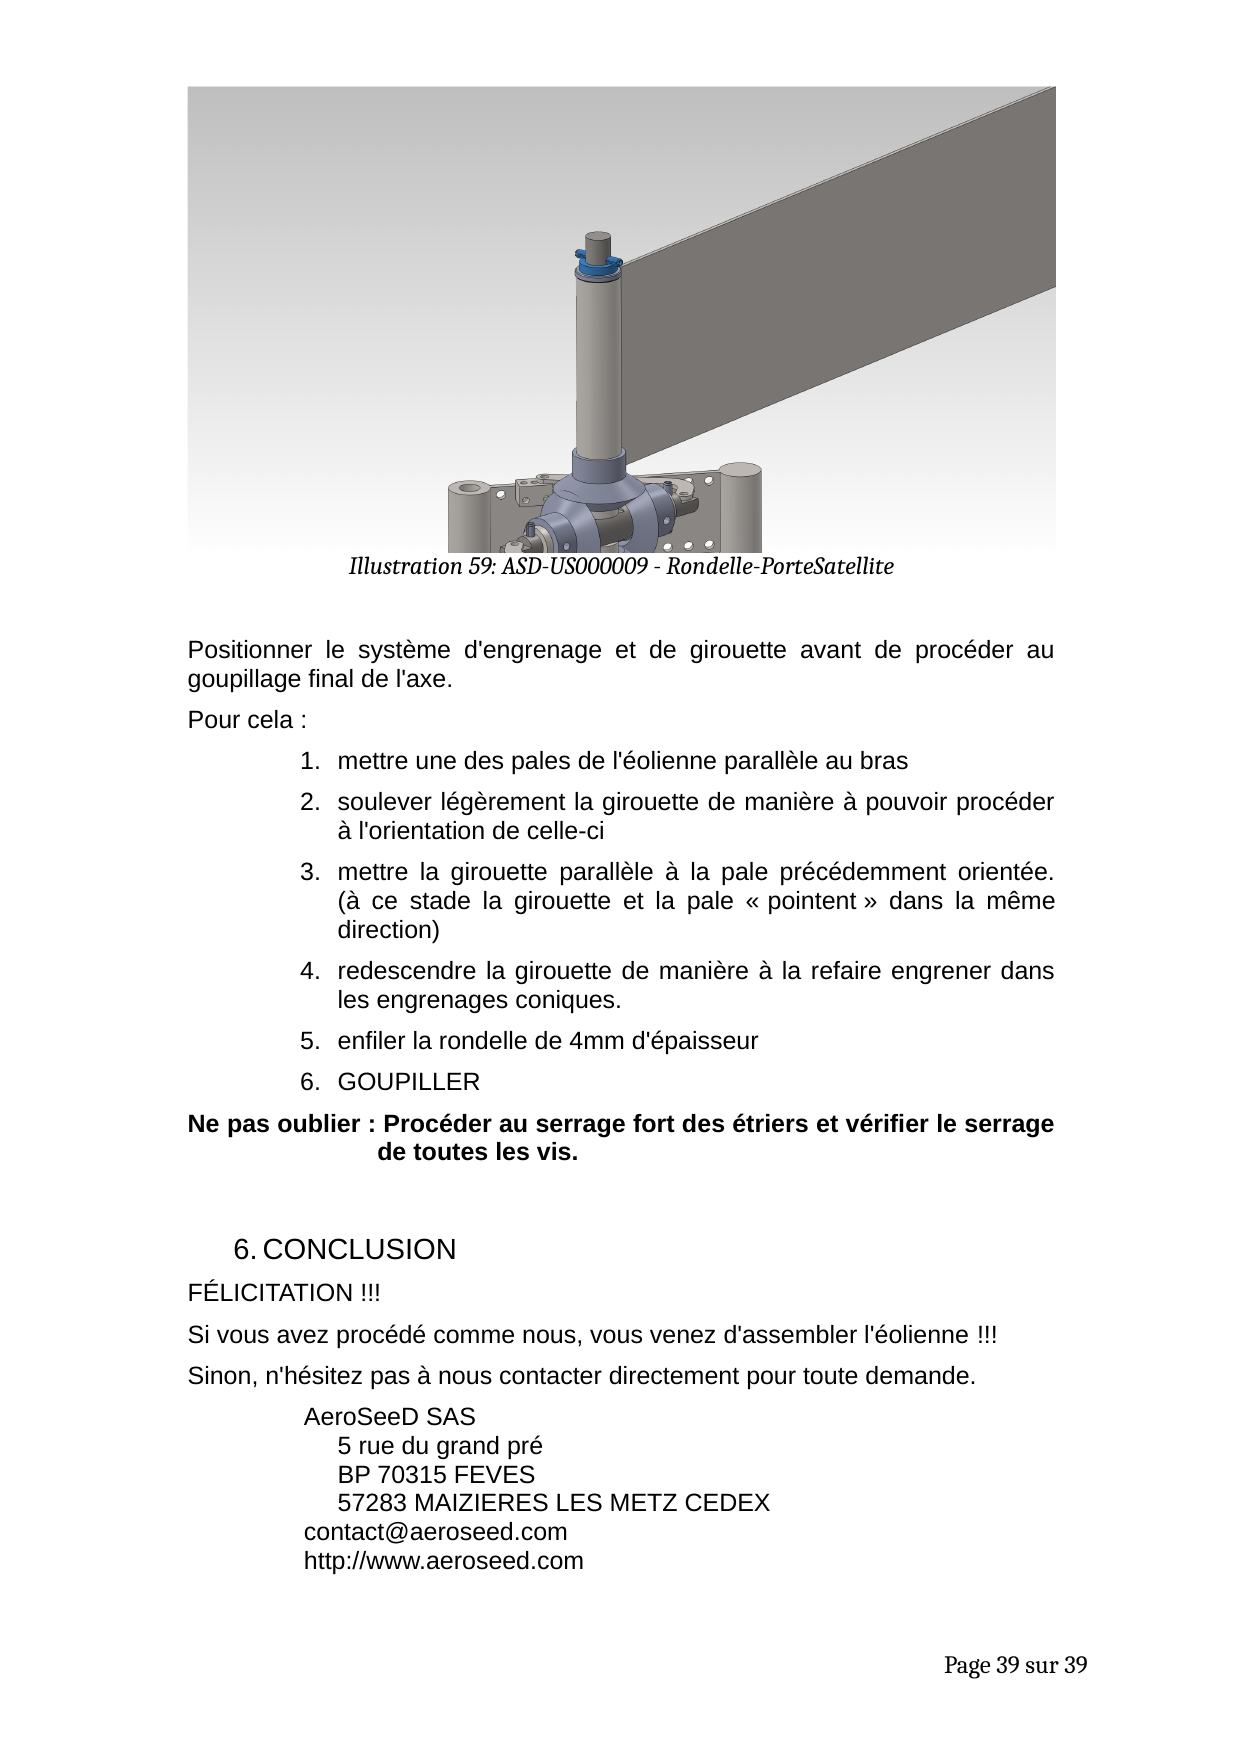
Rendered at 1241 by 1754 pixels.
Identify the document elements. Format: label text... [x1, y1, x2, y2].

list redescendre la girouette de manière à la refaire engrener dans les engrenages coniques. [300, 956, 1056, 1013]
list soulever légèrement la girouette de manière à pouvoir procéder à l'orientation de celle-ci [300, 787, 1056, 845]
list mettre la girouette parallèle à la pale précédemment orientée. (à ce stade la girouette et la pale « pointent » dans la même direction) [300, 857, 1056, 943]
text FÉLICITATION !!! [187, 1278, 1056, 1307]
picture [187, 86, 1056, 553]
text Positionner le système d'engrenage et de girouette avant de procéder au goupillage final de l'axe. [187, 635, 1056, 692]
text contact@aeroseed.com [304, 1517, 1056, 1546]
text BP 70315 FEVES [304, 1459, 1056, 1488]
text Si vous avez procédé comme nous, vous venez d'assembler l'éolienne !!! [187, 1319, 1056, 1348]
list enfiler la rondelle de 4mm d'épaisseur [300, 1026, 1056, 1055]
subtitle CONCLUSION [225, 1232, 1056, 1266]
text 57283 MAIZIERES LES METZ CEDEX [304, 1488, 1056, 1517]
text http://www.aeroseed.com [304, 1546, 1056, 1574]
text AeroSeeD SAS [304, 1402, 1056, 1431]
list mettre une des pales de l'éolienne parallèle au bras [300, 746, 1056, 775]
text Sinon, n'hésitez pas à nous contacter directement pour toute demande. [187, 1361, 1056, 1389]
text Ne pas oublier : Procéder au serrage fort des étriers et vérifier le serrage de toutes les vis. [187, 1108, 1056, 1166]
text Illustration 59: ASD-US000009 - Rondelle-PorteSatellite [187, 553, 1056, 581]
list GOUPILLER [300, 1067, 1056, 1096]
text Pour cela : [187, 705, 1056, 733]
text 5 rue du grand pré [304, 1431, 1056, 1459]
